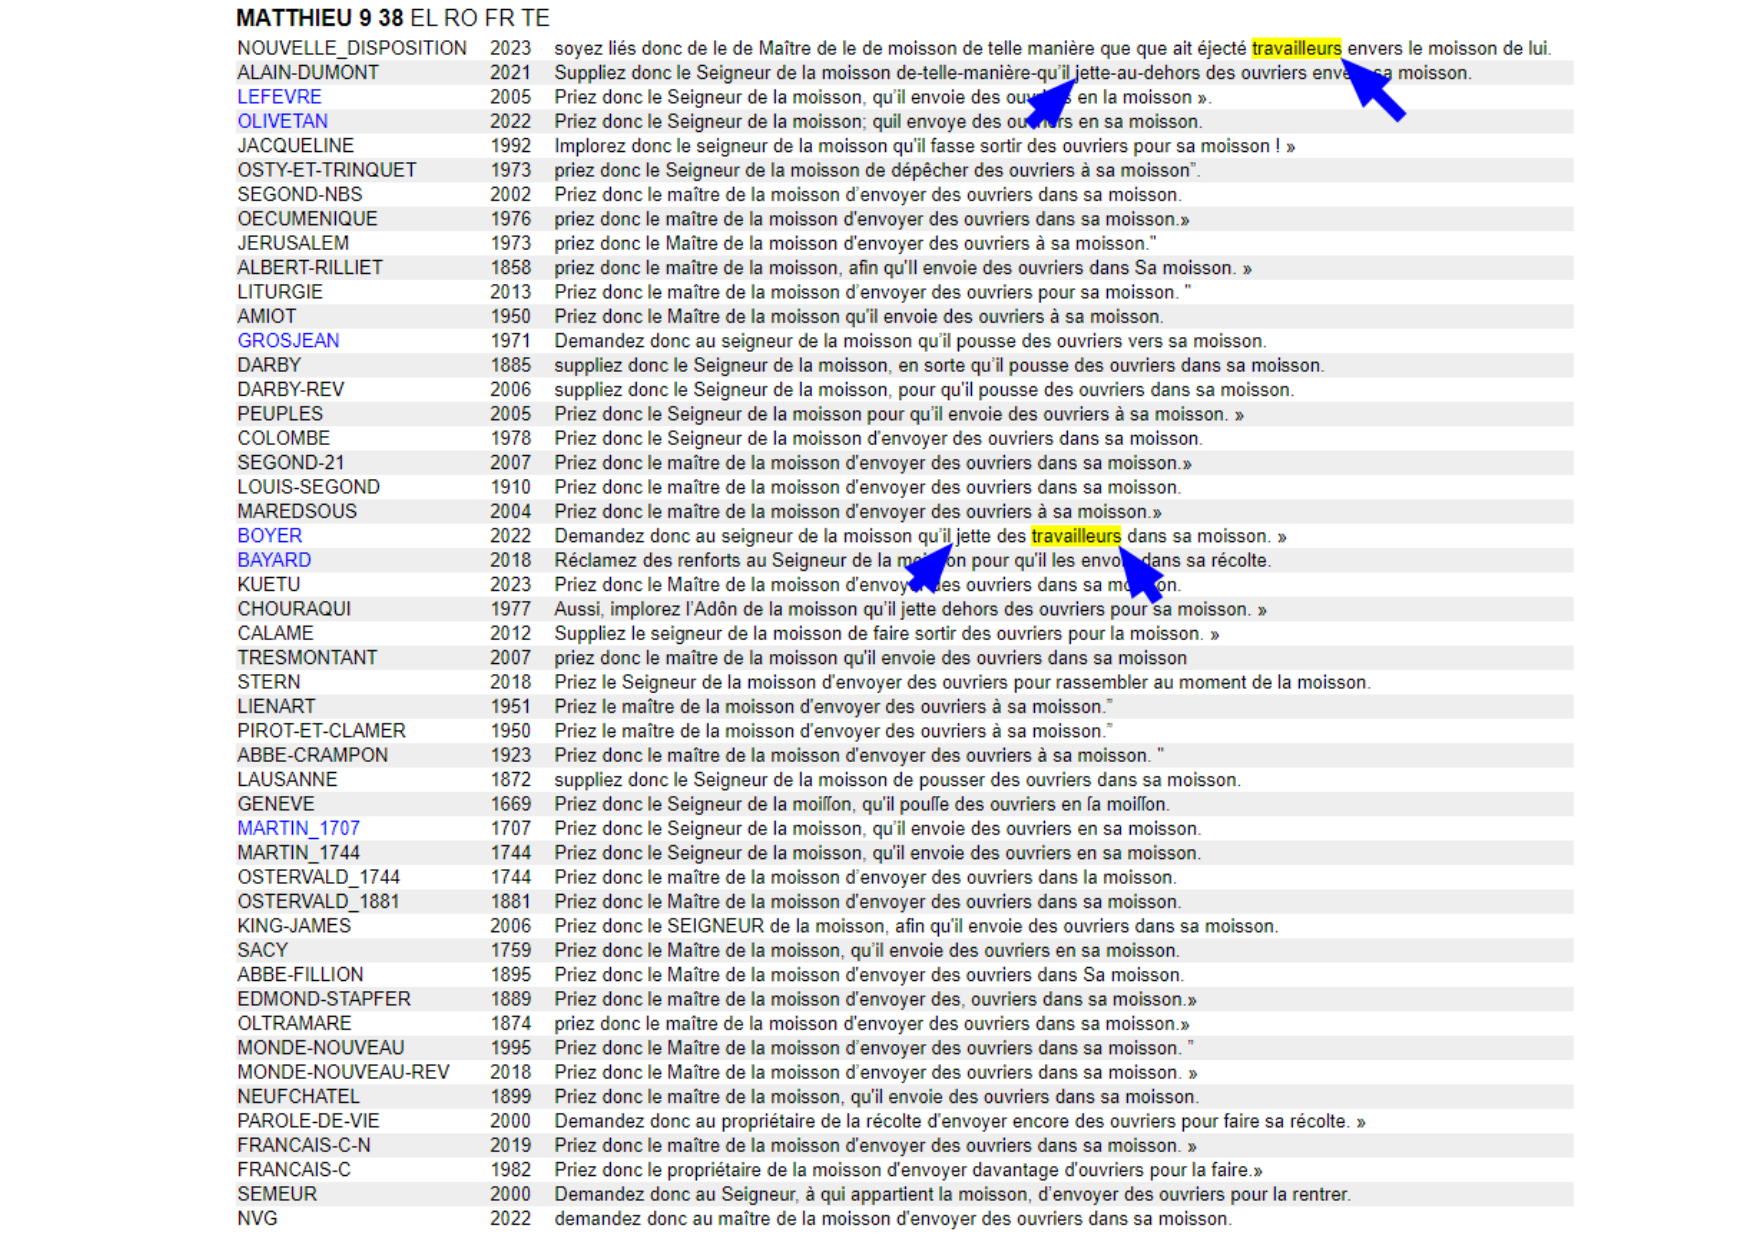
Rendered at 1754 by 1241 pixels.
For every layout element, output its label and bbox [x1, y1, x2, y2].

picture [229, 0, 1584, 1241]
